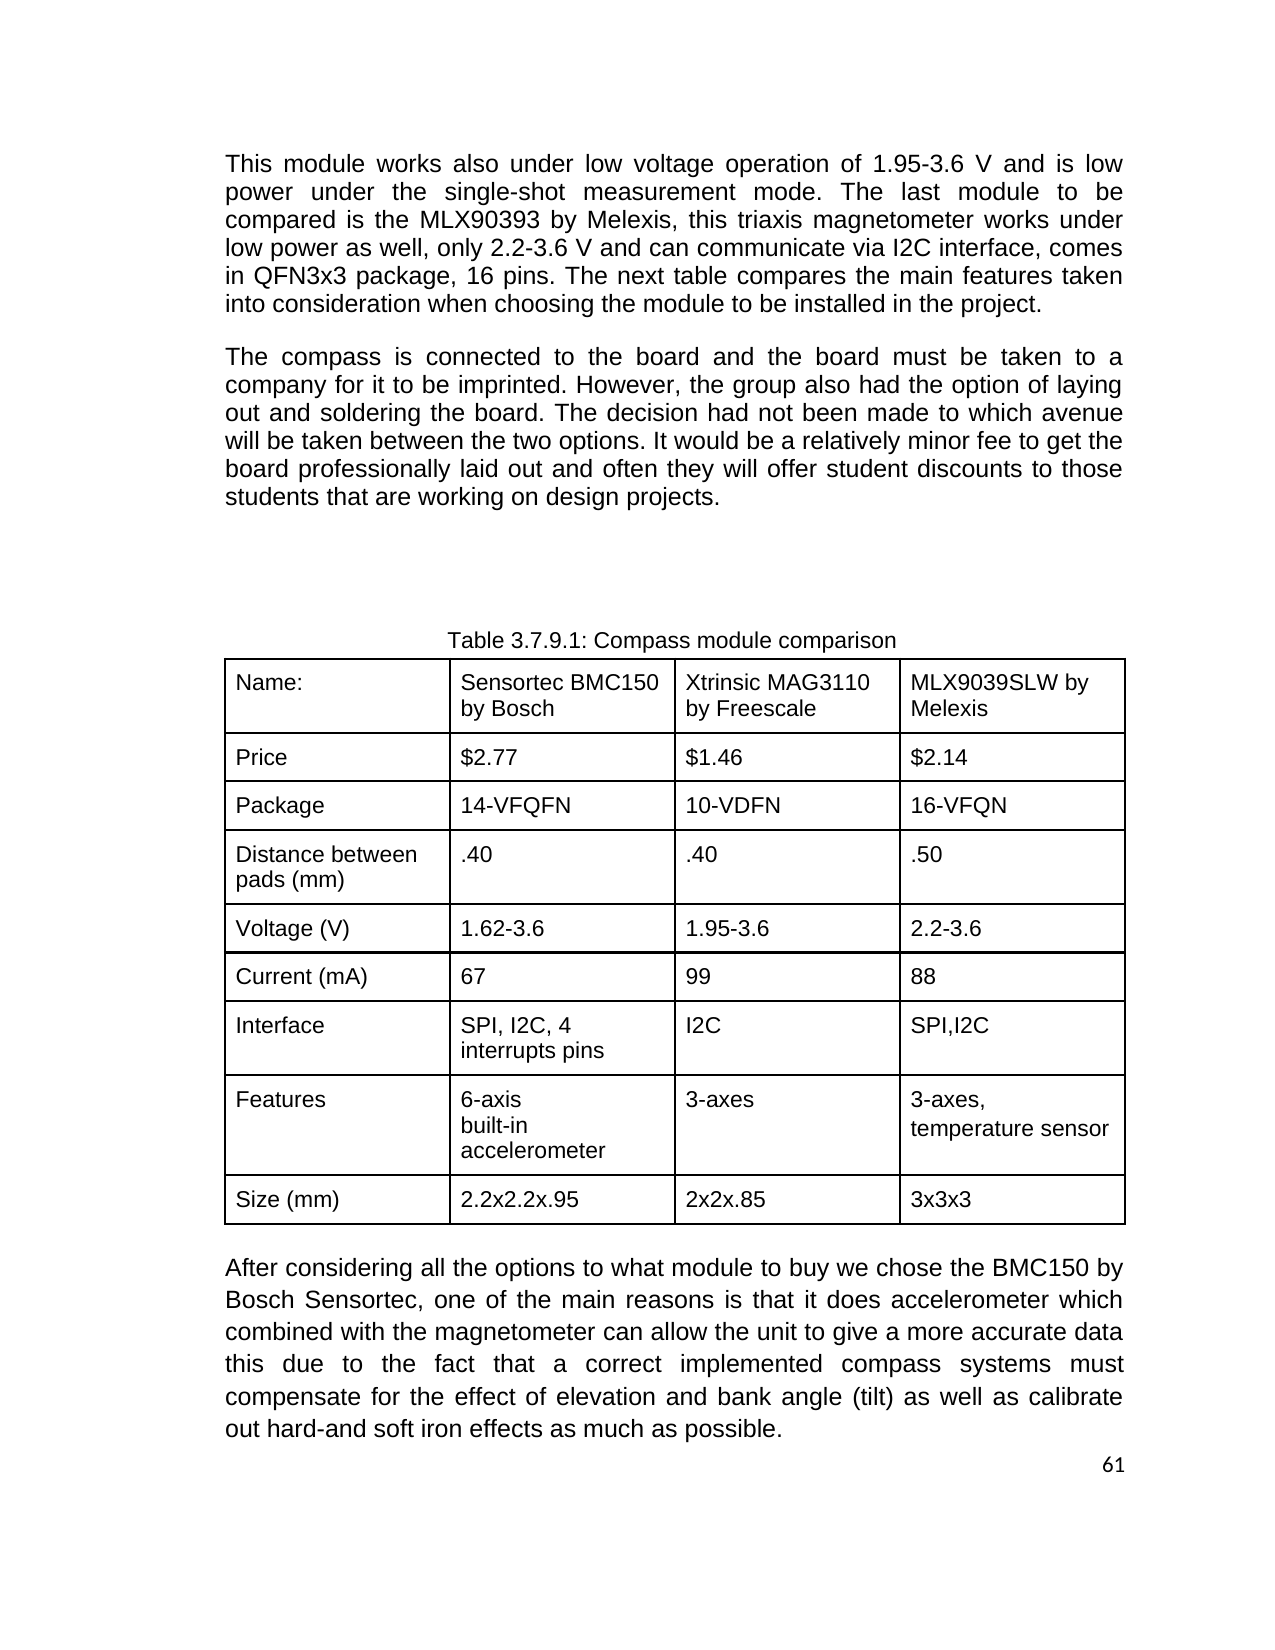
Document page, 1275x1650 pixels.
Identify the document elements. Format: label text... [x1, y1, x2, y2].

table_cell 67 [451, 954, 674, 1000]
table_cell I2C [676, 1002, 899, 1074]
table_cell Package [226, 782, 449, 829]
table_cell 2.2x2.2x.95 [451, 1176, 674, 1222]
table_cell 1.95-3.6 [676, 905, 899, 951]
text The compass is connected to the board and the board must be taken to a company for it to be imprinted. However, the group also had the option of laying out and soldering the board. The decision had not been made to which avenue will be taken between the two options. It would be a relatively minor fee to get the board professionally laid out and often they will offer student discounts to those students that are working on design projects. [225, 343, 1125, 511]
table_cell 99 [676, 954, 899, 1000]
table_header MLX9039SLW by Melexis [901, 660, 1124, 732]
table_cell 14-VFQFN [451, 782, 674, 829]
table_cell 2.2-3.6 [901, 905, 1124, 951]
table_cell 6-axis built-in accelerometer [451, 1076, 674, 1174]
table_cell Distance between pads (mm) [226, 831, 449, 903]
table_cell 3x3x3 [901, 1176, 1124, 1222]
table_cell 1.62-3.6 [451, 905, 674, 951]
text Table 3.7.9.1: Compass module comparison [225, 628, 1125, 654]
table_cell .50 [901, 831, 1124, 903]
table_cell 10-VDFN [676, 782, 899, 829]
table_cell 3-axes [676, 1076, 899, 1174]
table_cell Interface [226, 1002, 449, 1074]
table_cell Features [226, 1076, 449, 1174]
table_cell 3-axes, temperature sensor [901, 1076, 1124, 1174]
table_cell $1.46 [676, 734, 899, 780]
table_cell $2.77 [451, 734, 674, 780]
table_header Xtrinsic MAG3110 by Freescale [676, 660, 899, 732]
text This module works also under low voltage operation of 1.95-3.6 V and is low power under the single-shot measurement mode. The last module to be compared is the MLX90393 by Melexis, this triaxis magnetometer works under low power as well, only 2.2-3.6 V and can communicate via I2C interface, comes in QFN3x3 package, 16 pins. The next table compares the main features taken into consideration when choosing the module to be installed in the project. [225, 150, 1125, 317]
table_cell Current (mA) [226, 954, 449, 1000]
table_cell .40 [676, 831, 899, 903]
table_cell 2x2x.85 [676, 1176, 899, 1222]
table_cell $2.14 [901, 734, 1124, 780]
table_cell Size (mm) [226, 1176, 449, 1222]
table_cell SPI, I2C, 4 interrupts pins [451, 1002, 674, 1074]
table_cell 88 [901, 954, 1124, 1000]
table_cell SPI,I2C [901, 1002, 1124, 1074]
table_cell Voltage (V) [226, 905, 449, 951]
table_cell 16-VFQN [901, 782, 1124, 829]
table_cell Price [226, 734, 449, 780]
table_header Sensortec BMC150 by Bosch [451, 660, 674, 732]
table_header Name: [226, 660, 449, 732]
text After considering all the options to what module to buy we chose the BMC150 by Bosch Sensortec, one of the main reasons is that it does accelerometer which combined with the magnetometer can allow the unit to give a more accurate data this due to the fact that a correct implemented compass systems must compensate for the effect of elevation and bank angle (tilt) as well as calibrate out hard-and soft iron effects as much as possible. [225, 1254, 1125, 1442]
table_cell .40 [451, 831, 674, 903]
